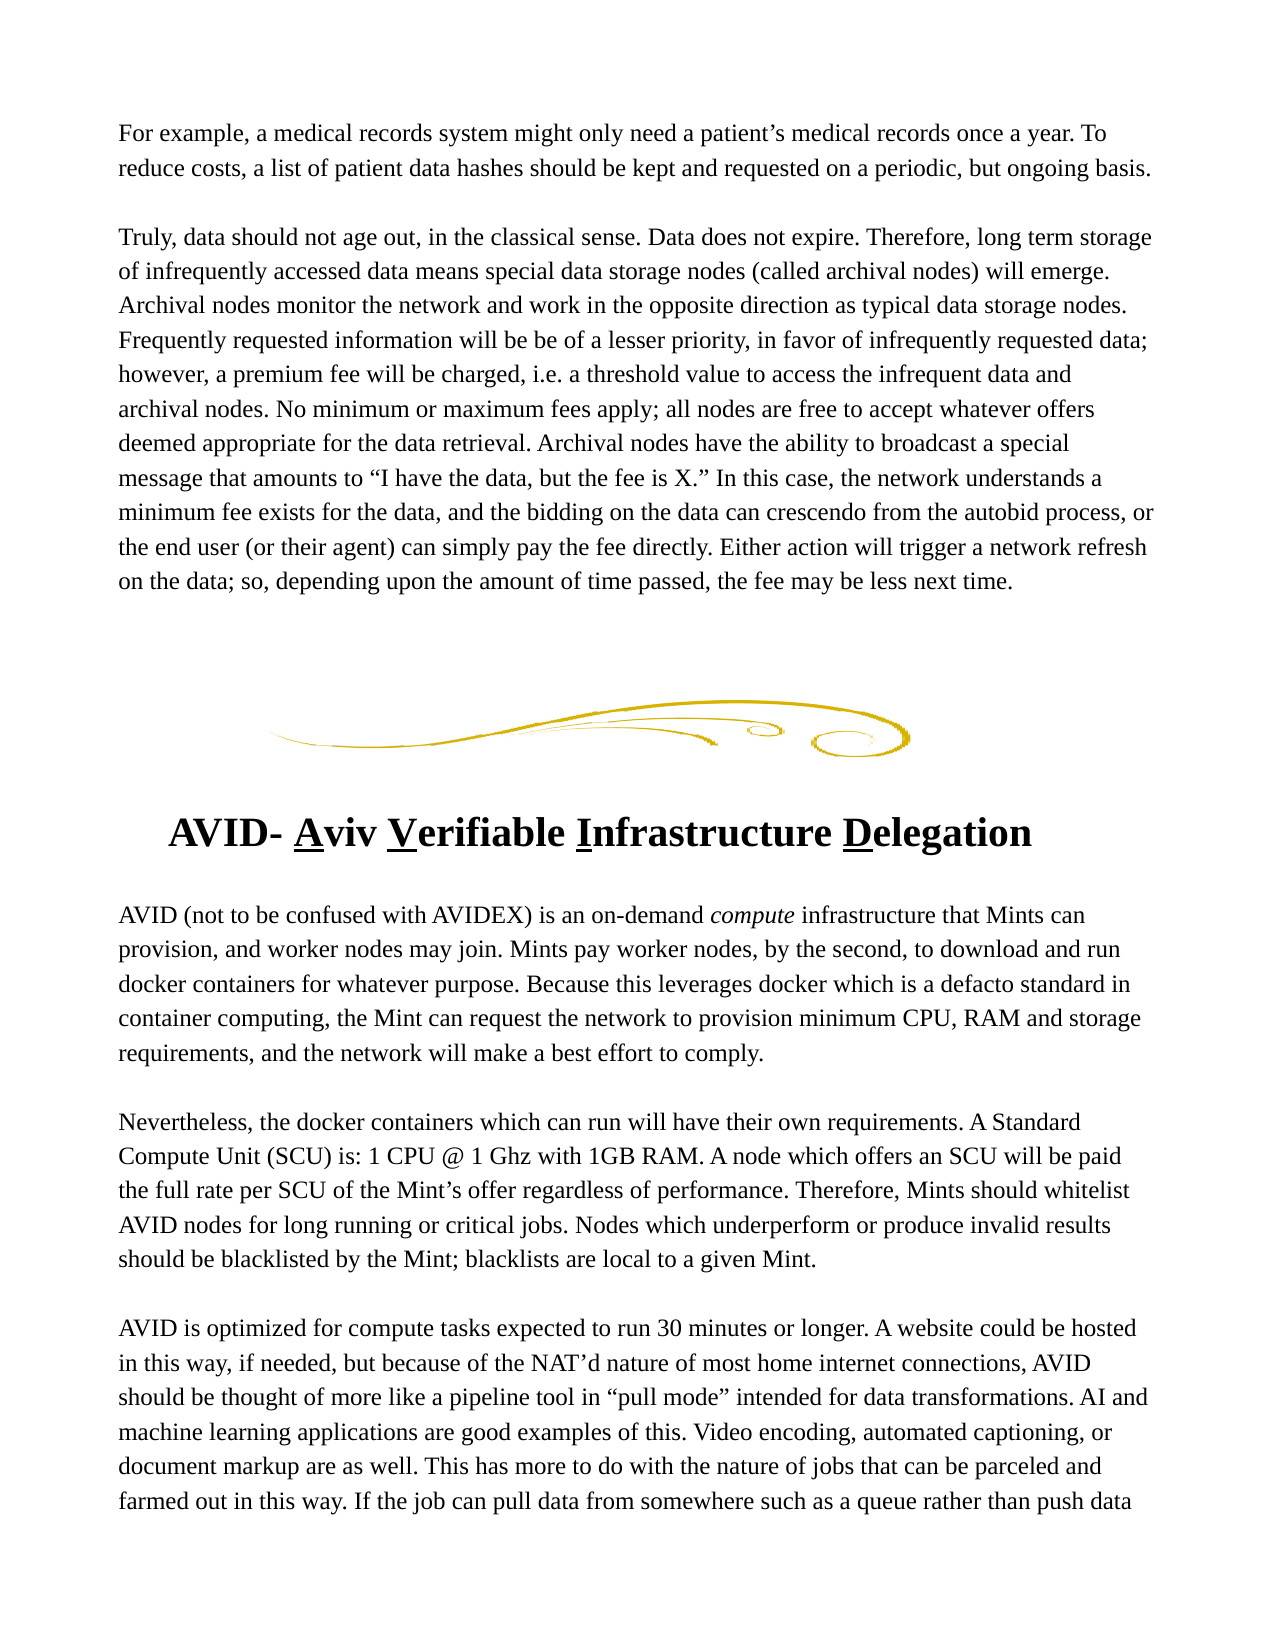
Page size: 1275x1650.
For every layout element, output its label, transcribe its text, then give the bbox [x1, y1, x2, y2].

text AVID (not to be confused with AVIDEX) is an on-demand compute infrastructure that Mints can provision, and worker nodes may join. Mints pay worker nodes, by the second, to download and run docker containers for whatever purpose. Because this leverages docker which is a defacto standard in container computing, the Mint can request the network to provision minimum CPU, RAM and storage requirements, and the network will make a best effort to comply. [118, 900, 1157, 1066]
text Nevertheless, the docker containers which can run will have their own requirements. A Standard Compute Unit (SCU) is: 1 CPU @ 1 Ghz with 1GB RAM. A node which offers an SCU will be paid the full rate per SCU of the Mint’s offer regardless of performance. Therefore, Mints should whitelist AVID nodes for long running or critical jobs. Nodes which underperform or produce invalid results should be blacklisted by the Mint; blacklists are local to a given Mint. [118, 1107, 1157, 1273]
text For example, a medical records system might only need a patient’s medical records once a year. To reduce costs, a list of patient data hashes should be kept and requested on a periodic, but ongoing basis. [118, 118, 1157, 181]
text AVID is optimized for compute tasks expected to run 30 minutes or longer. A website could be hosted in this way, if needed, but because of the NAT’d nature of most home internet connections, AVID should be thought of more like a pipeline tool in “pull mode” intended for data transformations. AI and machine learning applications are good examples of this. Video encoding, automated captioning, or document markup are as well. This has more to do with the nature of jobs that can be parceled and farmed out in this way. If the job can pull data from somewhere such as a queue rather than push data [118, 1313, 1157, 1515]
text Truly, data should not age out, in the classical sense. Data does not expire. Therefore, long term storage of infrequently accessed data means special data storage nodes (called archival nodes) will emerge. Archival nodes monitor the network and work in the opposite direction as typical data storage nodes. Frequently requested information will be be of a lesser priority, in favor of infrequently requested data; however, a premium fee will be charged, i.e. a threshold value to access the infrequent data and archival nodes. No minimum or maximum fees apply; all nodes are free to accept whatever offers deemed appropriate for the data retrieval. Archival nodes have the ability to broadcast a special message that amounts to “I have the data, but the fee is X.” In this case, the network understands a minimum fee exists for the data, and the bidding on the data can crescendo from the autobid process, or the end user (or their agent) can simply pay the fee directly. Either action will trigger a network refresh on the data; so, depending upon the amount of time passed, the fee may be less next time. [118, 222, 1157, 595]
text AVID- Aviv Verifiable Infrastructure Delegation [118, 808, 1157, 856]
picture [268, 700, 911, 757]
